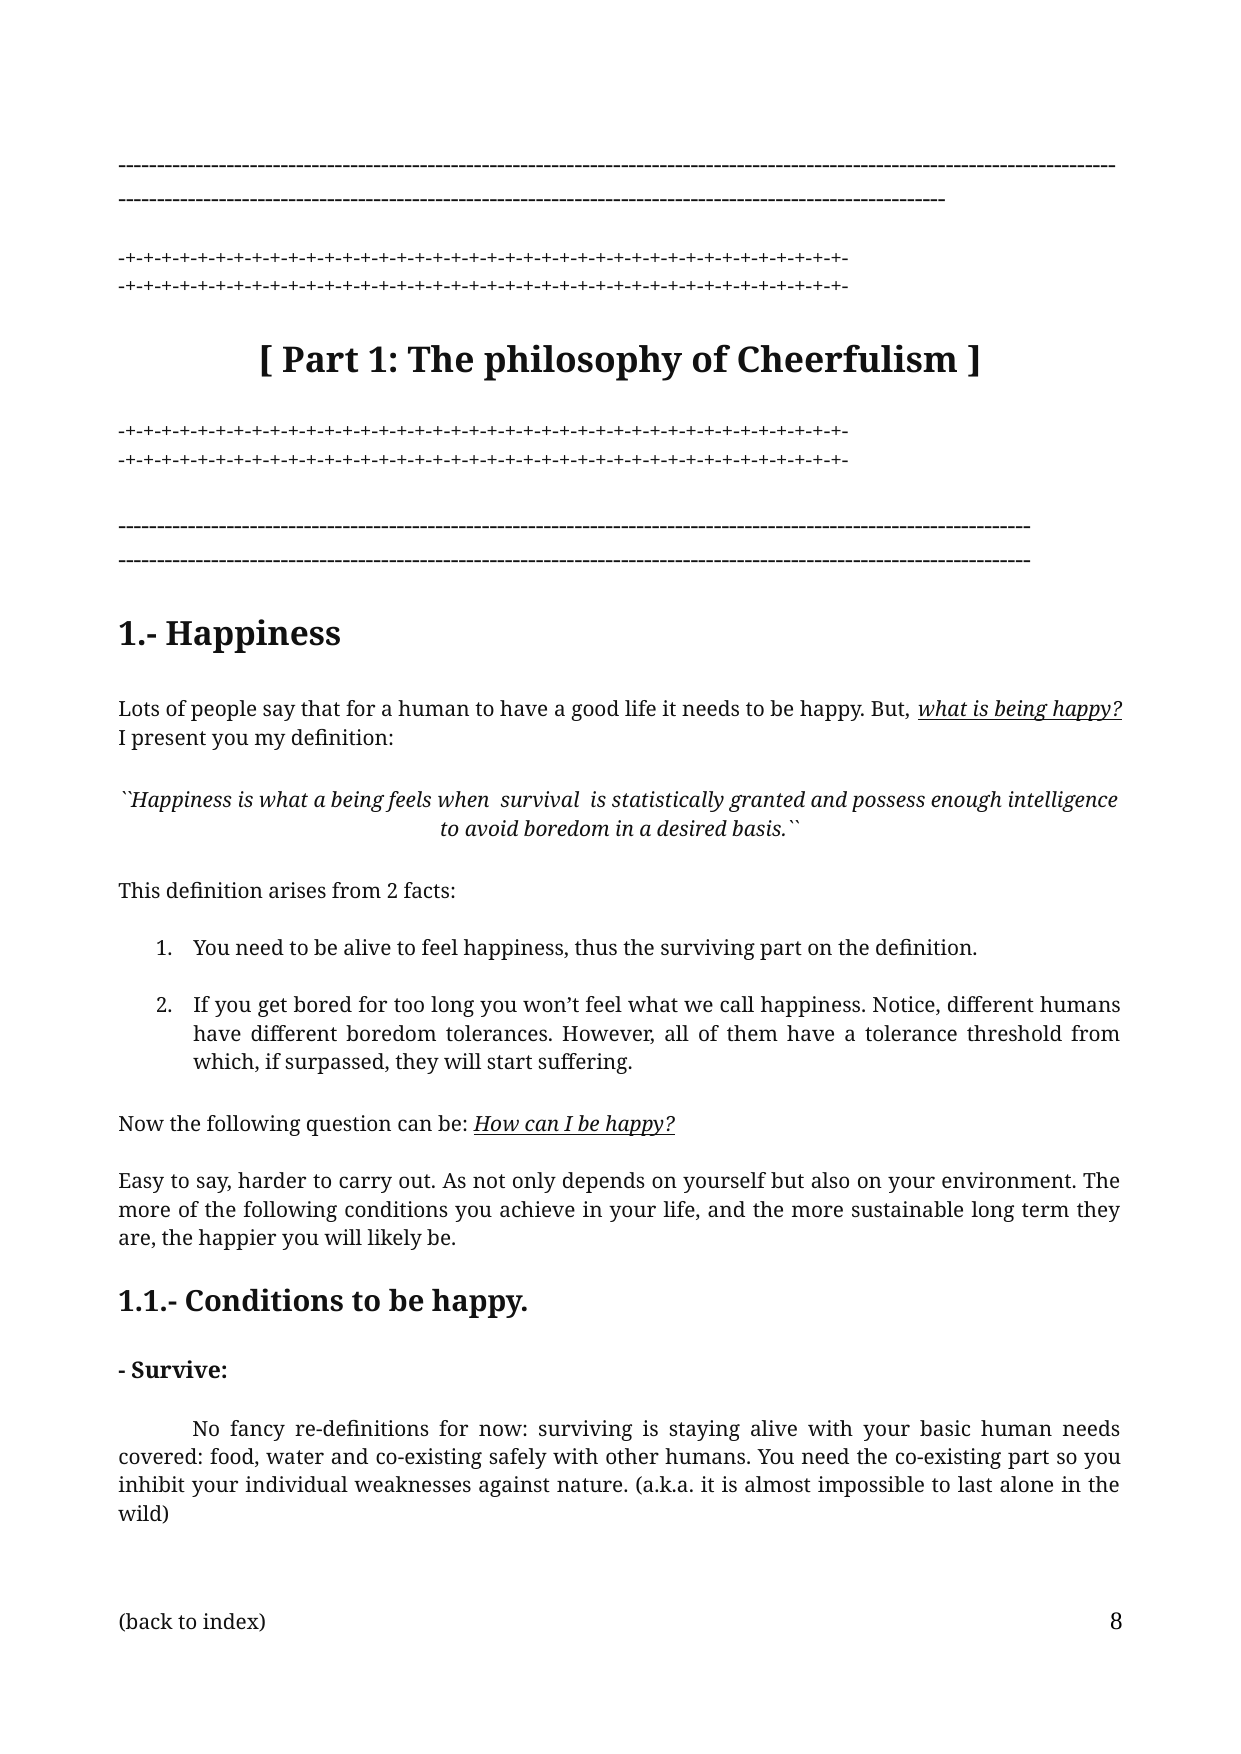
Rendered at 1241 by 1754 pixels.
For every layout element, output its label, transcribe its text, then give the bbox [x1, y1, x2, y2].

text Lots of people say that for a human to have a good life it needs to be happy. But, what is being happy? I present you my definition: [118, 694, 1122, 751]
text 1.- Happiness [118, 609, 1122, 655]
text ``Happiness is what a being feels when survival is statistically granted and possess enough intelligence to avoid boredom in a desired basis.`` [118, 786, 1122, 842]
text -+-+-+-+-+-+-+-+-+-+-+-+-+-+-+-+-+-+-+-+-+-+-+-+-+-+-+-+-+-+-+-+-+-+-+-+-+-+-+-+- [118, 445, 1122, 473]
text Now the following question can be: How can I be happy? [118, 1109, 1122, 1138]
text Easy to say, harder to carry out. As not only depends on yourself but also on your environment. The more of the following conditions you achieve in your life, and the more sustainable long term they are, the happier you will likely be. [118, 1166, 1122, 1252]
text -+-+-+-+-+-+-+-+-+-+-+-+-+-+-+-+-+-+-+-+-+-+-+-+-+-+-+-+-+-+-+-+-+-+-+-+-+-+-+-+- [118, 416, 1122, 445]
list You need to be alive to feel happiness, thus the surviving part on the definition. [156, 933, 1122, 962]
text -------------------------------------------------------------------------------------------------------------------------------------------------------------------------------------------------------------------------------------------- [118, 147, 1122, 215]
text -+-+-+-+-+-+-+-+-+-+-+-+-+-+-+-+-+-+-+-+-+-+-+-+-+-+-+-+-+-+-+-+-+-+-+-+-+-+-+-+- [118, 243, 1122, 272]
text ---------------------------------------------------------------------------------------------------------------------- [118, 507, 1122, 541]
text No fancy re-definitions for now: surviving is staying alive with your basic human needs covered: food, water and co-existing safely with other humans. You need the co-existing part so you inhibit your individual weaknesses against nature. (a.k.a. it is almost impossible to last alone in the wild) [118, 1414, 1122, 1527]
text [ Part 1: The philosophy of Cheerfulism ] [118, 334, 1122, 382]
text ---------------------------------------------------------------------------------------------------------------------- [118, 541, 1122, 575]
text 1.1.- Conditions to be happy. [118, 1280, 1122, 1320]
list If you get bored for too long you won’t feel what we call happiness. Notice, different humans have different boredom tolerances. However, all of them have a tolerance threshold from which, if surpassed, they will start suffering. [156, 990, 1122, 1076]
text -+-+-+-+-+-+-+-+-+-+-+-+-+-+-+-+-+-+-+-+-+-+-+-+-+-+-+-+-+-+-+-+-+-+-+-+-+-+-+-+- [118, 272, 1122, 300]
text - Survive: [118, 1354, 1122, 1385]
text This definition arises from 2 facts: [118, 876, 1122, 905]
